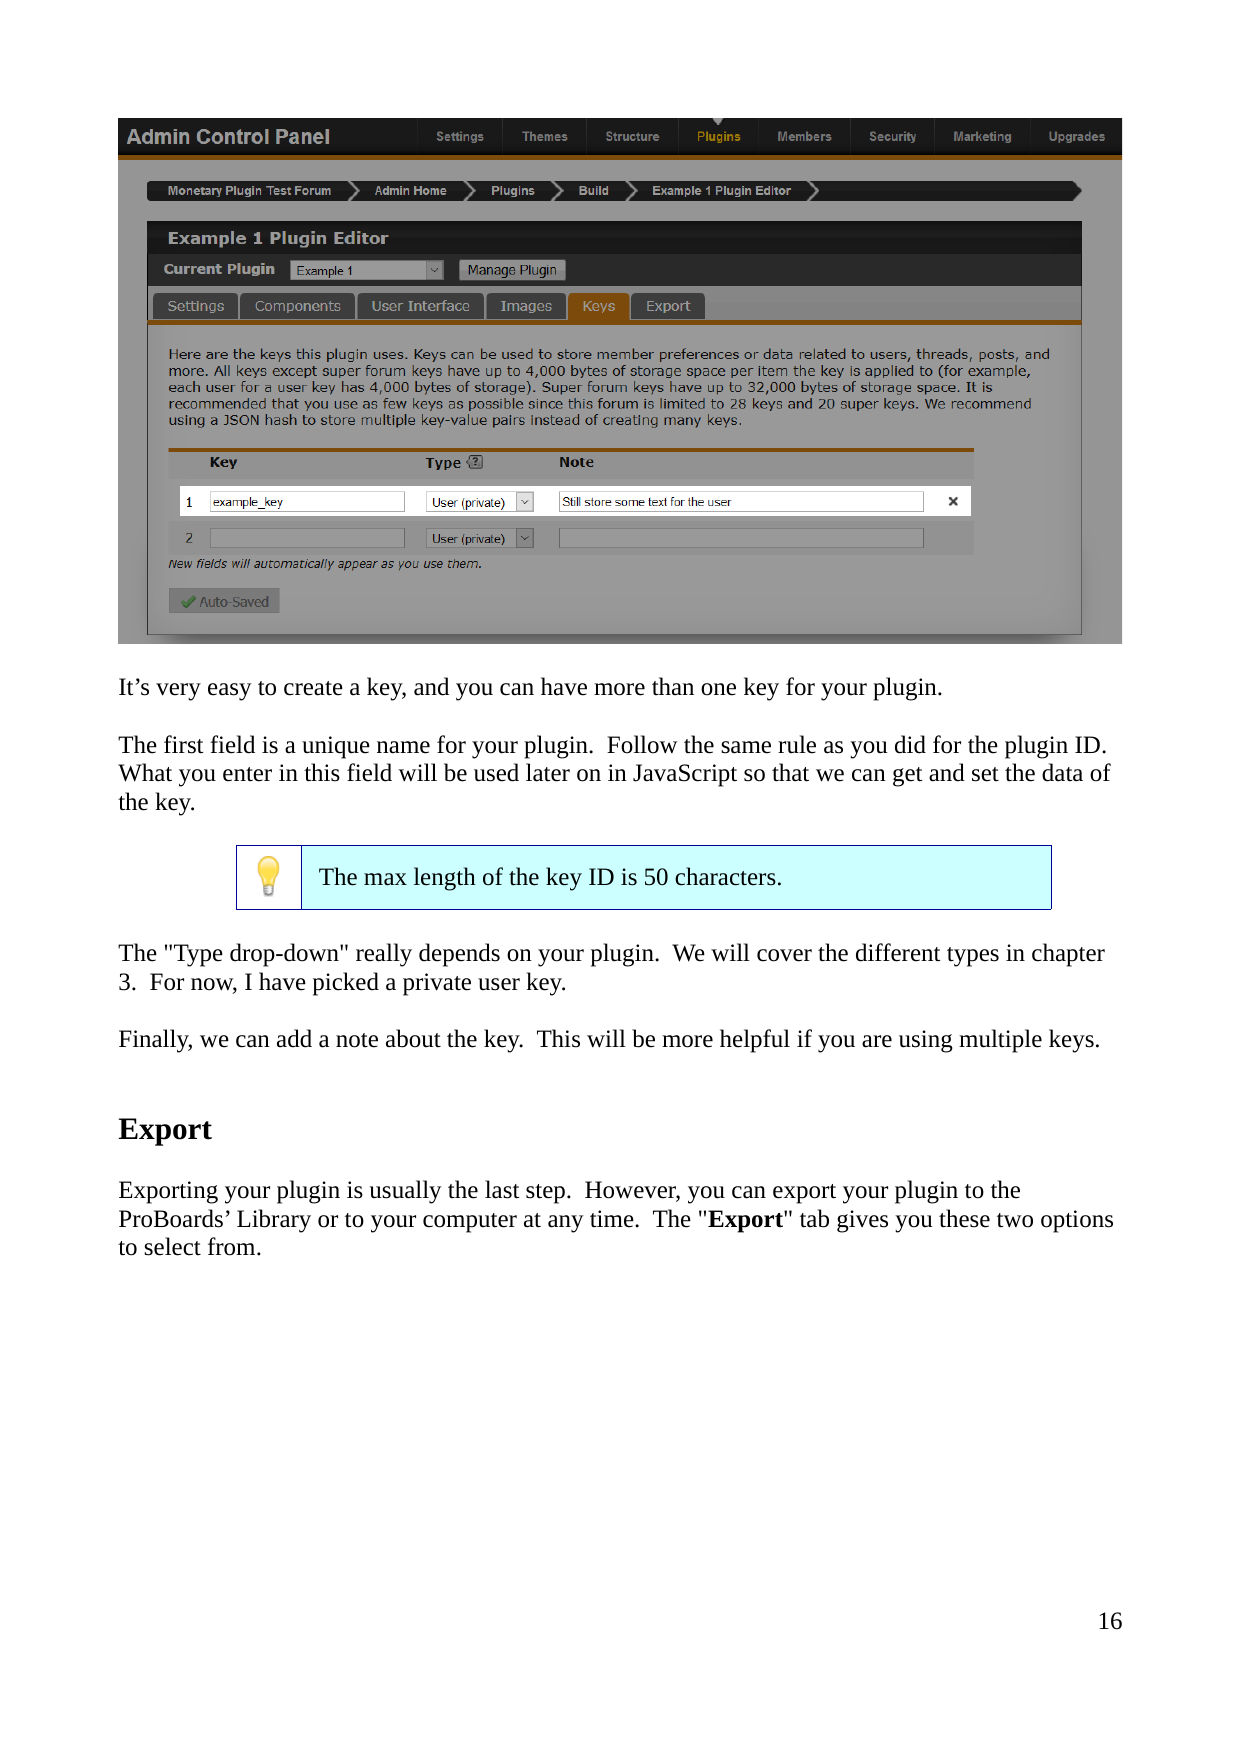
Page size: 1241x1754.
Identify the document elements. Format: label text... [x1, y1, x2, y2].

table_header The max length of the key ID is 50 characters. [302, 846, 1051, 909]
text Finally, we can add a note about the key. This will be more helpful if you are using multiple keys. [118, 1024, 1122, 1053]
text It’s very easy to create a key, and you can have more than one key for your plugin. [118, 672, 1122, 701]
picture [118, 118, 1123, 644]
text Exporting your plugin is usually the last step. However, you can export your plugin to the ProBoards’ Library or to your computer at any time. The "Export" tab gives you these two options to select from. [118, 1175, 1122, 1261]
picture [251, 856, 286, 897]
table_header [237, 846, 301, 909]
text Export [118, 1110, 1122, 1146]
text The first field is a unique name for your plugin. Follow the same rule as you did for the plugin ID. What you enter in this field will be used later on in JavaScript so that we can get and set the data of the key. [118, 730, 1122, 816]
text The "Type drop-down" really depends on your plugin. We will cover the different types in chapter 3. For now, I have picked a private user key. [118, 938, 1122, 995]
